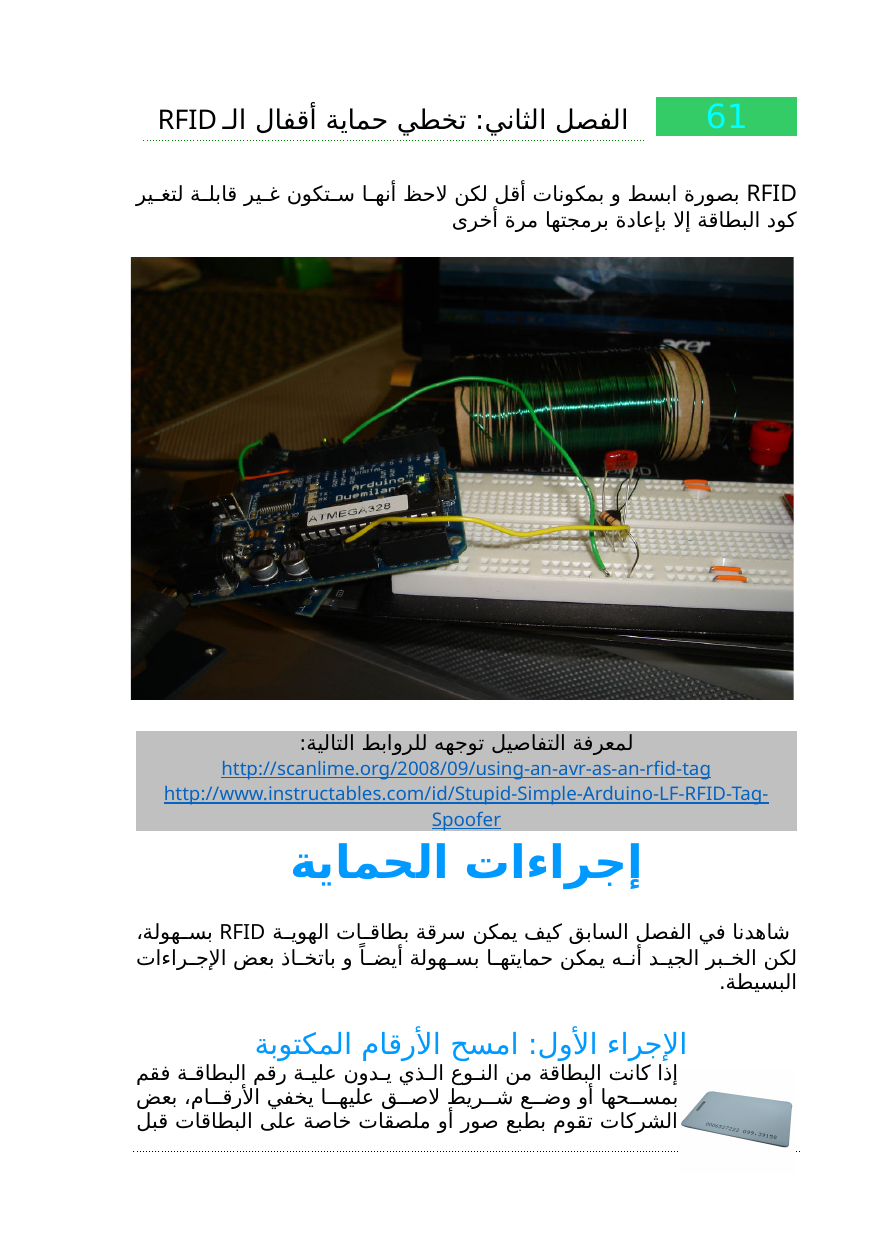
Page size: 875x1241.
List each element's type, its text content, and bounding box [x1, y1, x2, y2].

text لمعرفة التفاصيل توجهه للروابط التالية: [136, 731, 797, 755]
subtitle الإجراء الأول: امسح الأرقام المكتوبة [136, 1027, 797, 1061]
subtitle إجراءات الحماية [136, 836, 797, 889]
text http://scanlime.org/2008/09/using-an-avr-as-an-rfid-tag [136, 755, 797, 780]
text التصميم السابق يعتبر معقد لأنه يعتمد على مكونات إلكترونيه سطحية SMD لكن هناك تصميمات أخرى تمكنك من بناء بطاقة RFID بصورة ابسط و بمكونات أقل لكن لاحظ أنها ستكون غير قابلة لتغير كود البطاقة إلا بإعادة برمجتها مرة أخرى [136, 177, 797, 233]
picture [678, 1068, 796, 1174]
text إذا كانت البطاقة من النوع الذي يدون علية رقم البطاقة فقم بمسحها أو وضع شريط لاصق عليها يخفي الأرقام، بعض الشركات تقوم بطبع صور أو ملصقات خاصة على البطاقات قبل أن تقدمها للموظفين و في بعض الأحيان تكتب عليها بيانات الموظف مثل أسمة ووظيفته و مكان العمل. [136, 1061, 797, 1134]
text http://www.instructables.com/id/Stupid-Simple-Arduino-LF-RFID-Tag-Spoofer [136, 780, 797, 831]
text شاهدنا في الفصل السابق كيف يمكن سرقة بطاقات الهوية RFID بسهولة، لكن الخبر الجيد أنه يمكن حمايتها بسهولة أيضاً و باتخاذ بعض الإجراءات البسيطة. [136, 917, 797, 994]
picture [130, 257, 794, 700]
